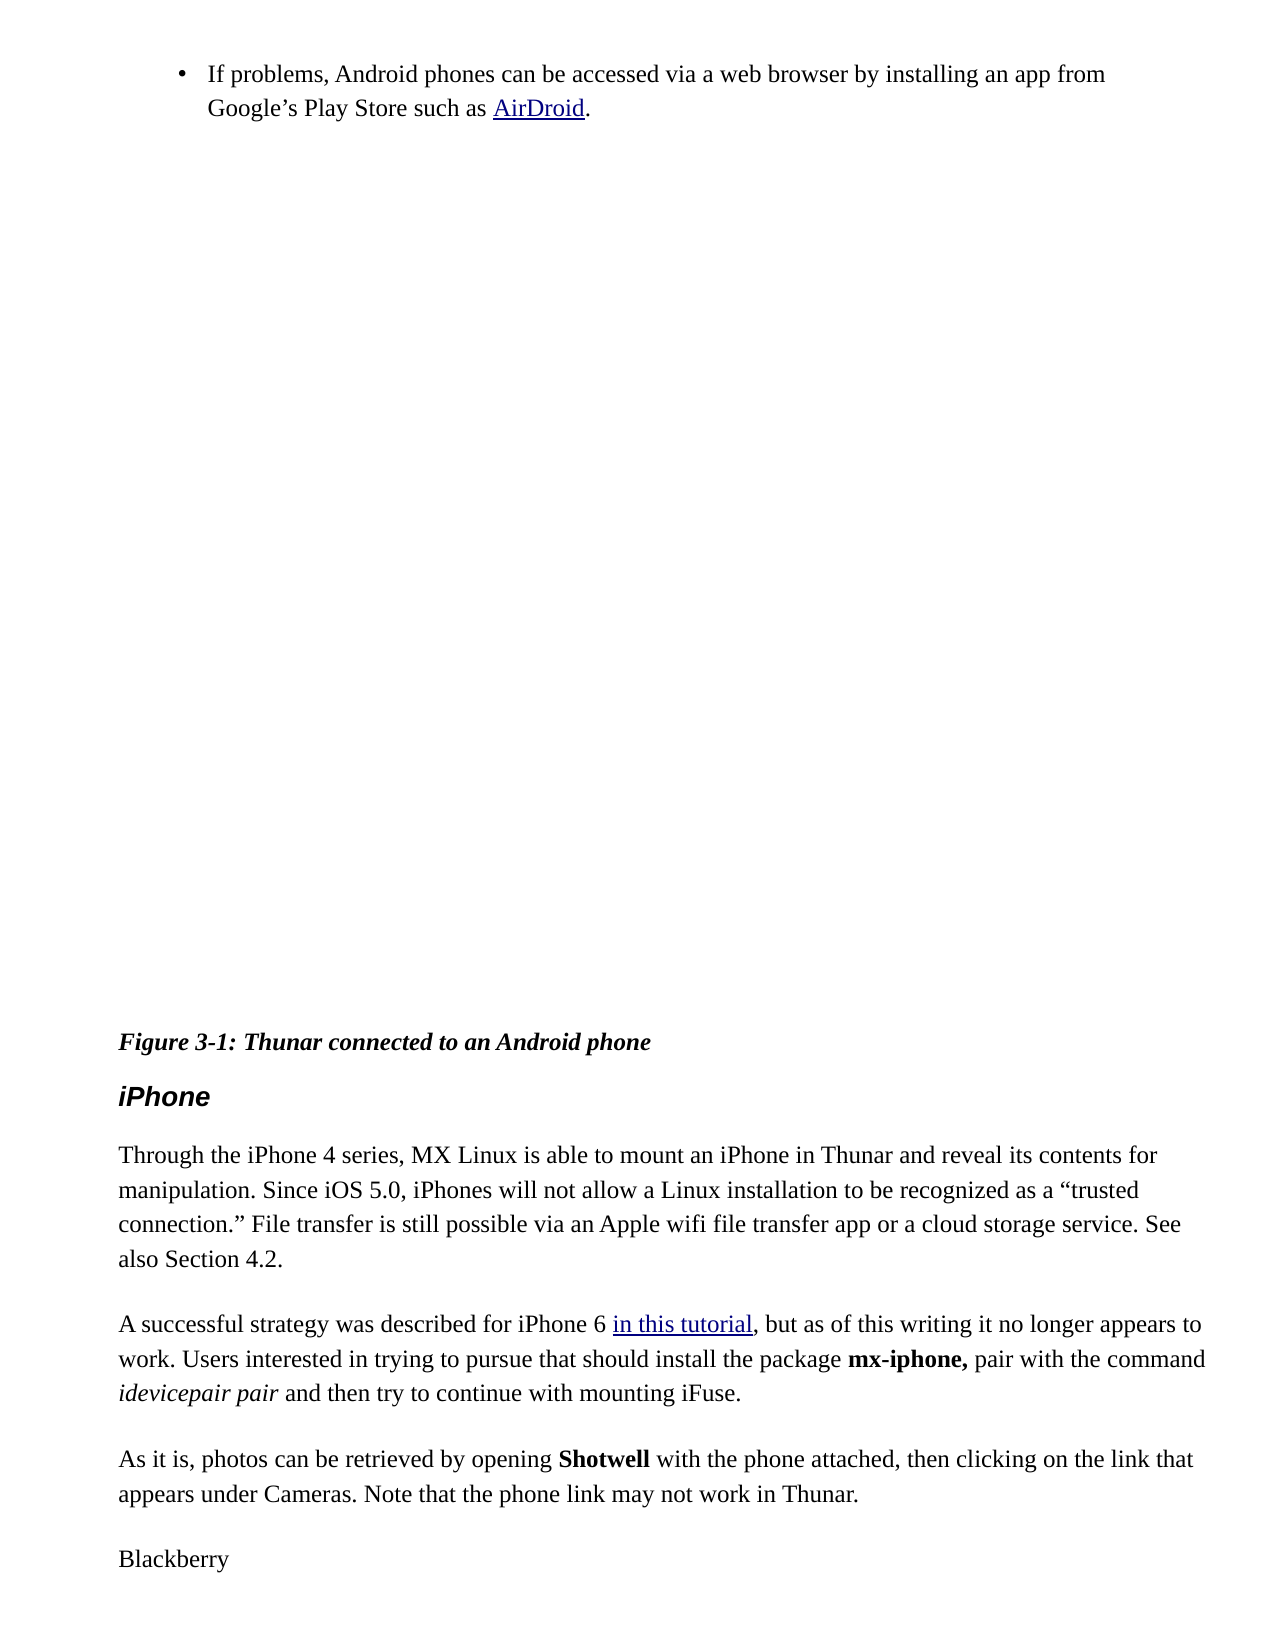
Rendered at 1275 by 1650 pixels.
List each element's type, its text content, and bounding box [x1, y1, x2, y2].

text Blackberry [118, 1544, 1216, 1573]
text Through the iPhone 4 series, MX Linux is able to mount an iPhone in Thunar and reveal its contents for manipulation. Since iOS 5.0, iPhones will not allow a Linux installation to be recognized as a “trusted connection.” File transfer is still possible via an Apple wifi file transfer app or a cloud storage service. See also Section 4.2. [118, 1140, 1216, 1273]
subtitle iPhone [118, 1080, 1216, 1112]
text As it is, photos can be retrieved by opening Shotwell with the phone attached, then clicking on the link that appears under Cameras. Note that the phone link may not work in Thunar. [118, 1444, 1216, 1507]
text Figure 3-1: Thunar connected to an Android phone [118, 1027, 1216, 1055]
list If problems, Android phones can be accessed via a web browser by installing an app from Google’s Play Store such as AirDroid. [178, 59, 1200, 122]
text A successful strategy was described for iPhone 6 in this tutorial, but as of this writing it no longer appears to work. Users interested in trying to pursue that should install the package mx-iphone, pair with the command idevicepair pair and then try to continue with mounting iFuse. [118, 1309, 1216, 1407]
